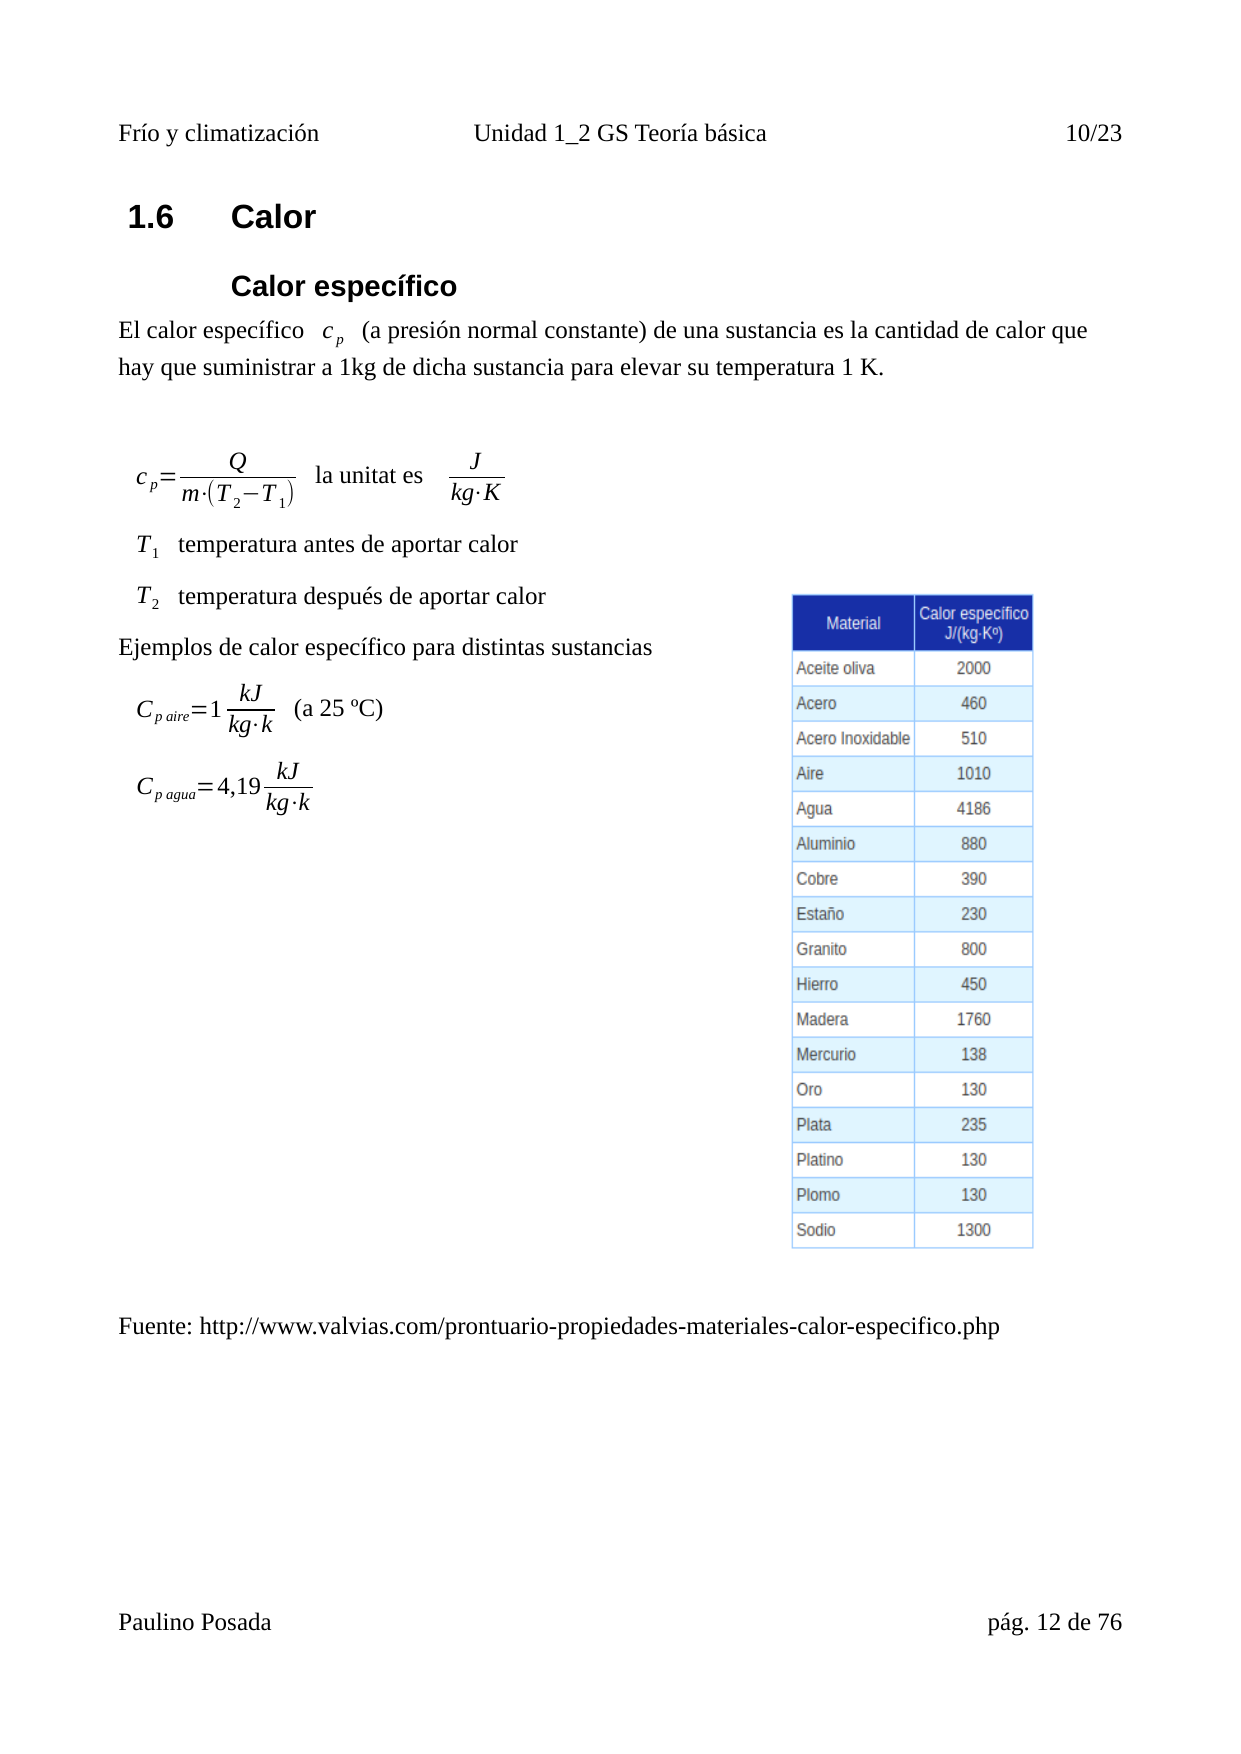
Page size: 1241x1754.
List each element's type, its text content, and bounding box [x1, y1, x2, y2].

subtitle Calor [118, 197, 1122, 236]
text temperatura después de aportar calor [118, 581, 1122, 613]
text [1040, 632, 1122, 661]
picture [788, 590, 1040, 1260]
subtitle Calor específico [118, 269, 1122, 303]
text [1040, 680, 1122, 739]
text temperatura antes de aportar calor [118, 529, 1122, 562]
text Fuente: http://www.valvias.com/prontuario-propiedades-materiales-calor-especifico.php [118, 1311, 1122, 1340]
text El calor específico(a presión normal constante) de una sustancia es la cantidad de calor que hay que suministrar a 1kg de dicha sustancia para elevar su temperatura 1 K. [118, 315, 1122, 381]
text la unitat es [118, 447, 1122, 511]
text Ejemplos de calor específico para distintas sustancias [118, 632, 788, 661]
text (a 25 ºC) [118, 680, 788, 739]
